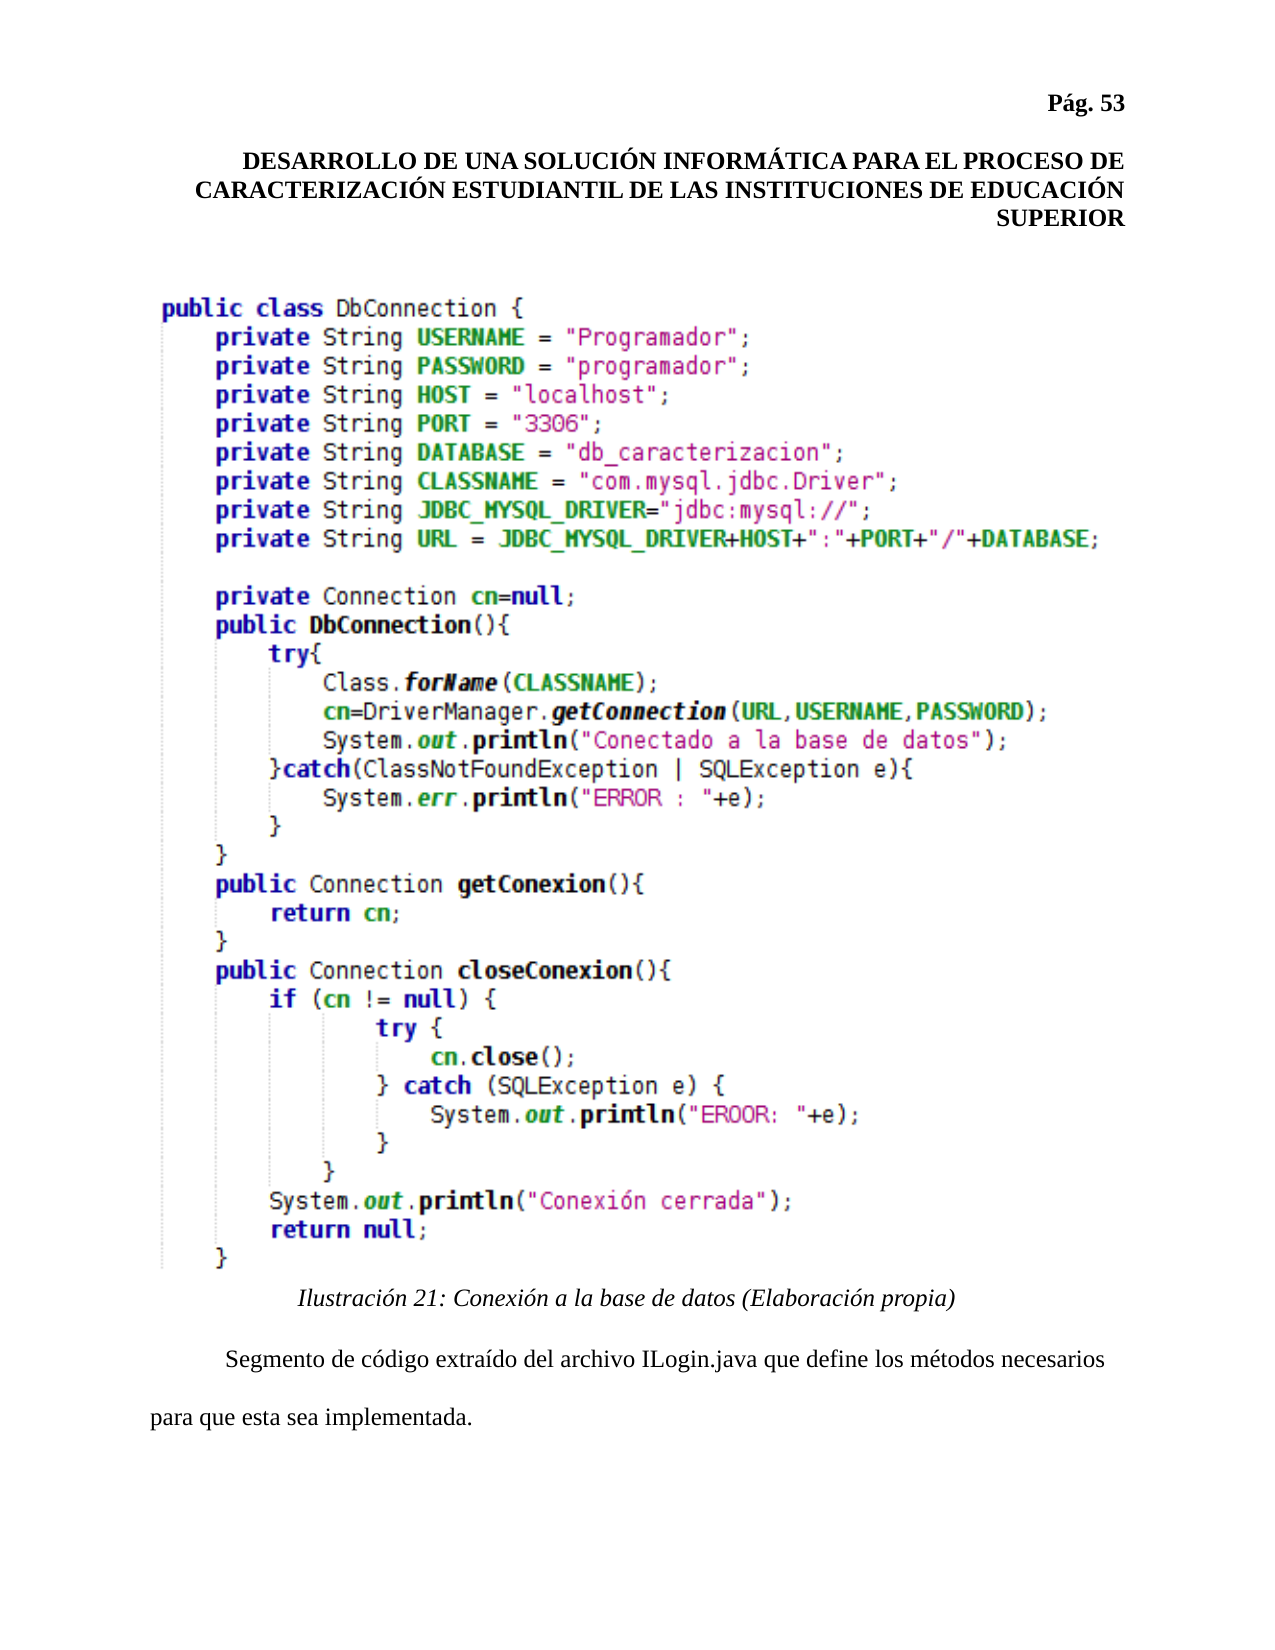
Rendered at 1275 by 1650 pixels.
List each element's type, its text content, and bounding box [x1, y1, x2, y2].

picture [150, 294, 1105, 1271]
text Segmento de código extraído del archivo ILogin.java que define los métodos necesarios para que esta sea implementada. [150, 1344, 1125, 1431]
text Ilustración 21: Conexión a la base de datos (Elaboración propia) [150, 1283, 1105, 1311]
